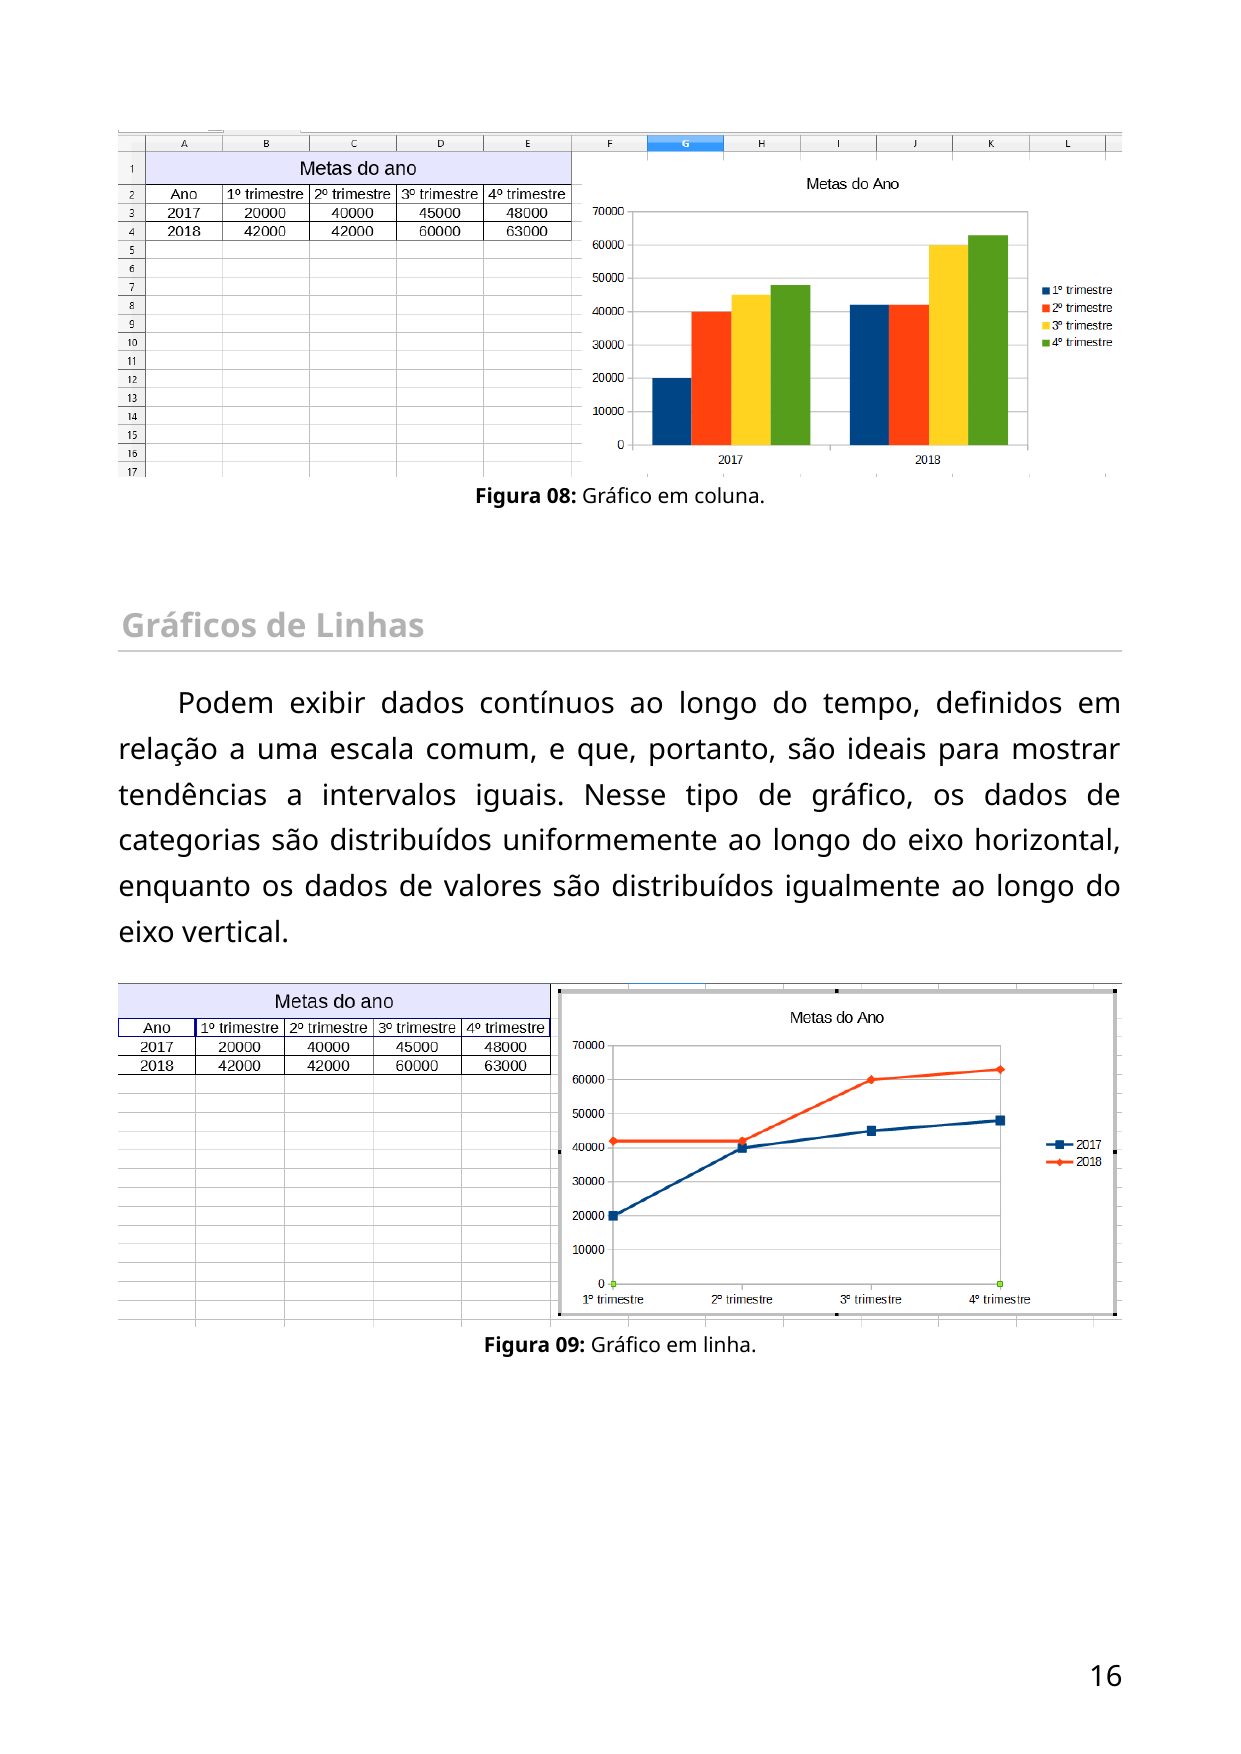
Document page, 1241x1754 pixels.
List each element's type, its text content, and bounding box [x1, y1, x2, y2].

picture [118, 130, 1123, 477]
subtitle Gráficos de Linhas [118, 599, 1122, 650]
text Podem exibir dados contínuos ao longo do tempo, definidos em relação a uma escala comum, e que, portanto, são ideais para mostrar tendências a intervalos iguais. Nesse tipo de gráfico, os dados de categorias são distribuídos uniformemente ao longo do eixo horizontal, enquanto os dados de valores são distribuídos igualmente ao longo do eixo vertical. [118, 683, 1122, 951]
picture [118, 983, 1123, 1327]
text Figura 08: Gráfico em coluna. [118, 477, 1122, 509]
text Figura 09: Gráfico em linha. [118, 1327, 1122, 1359]
